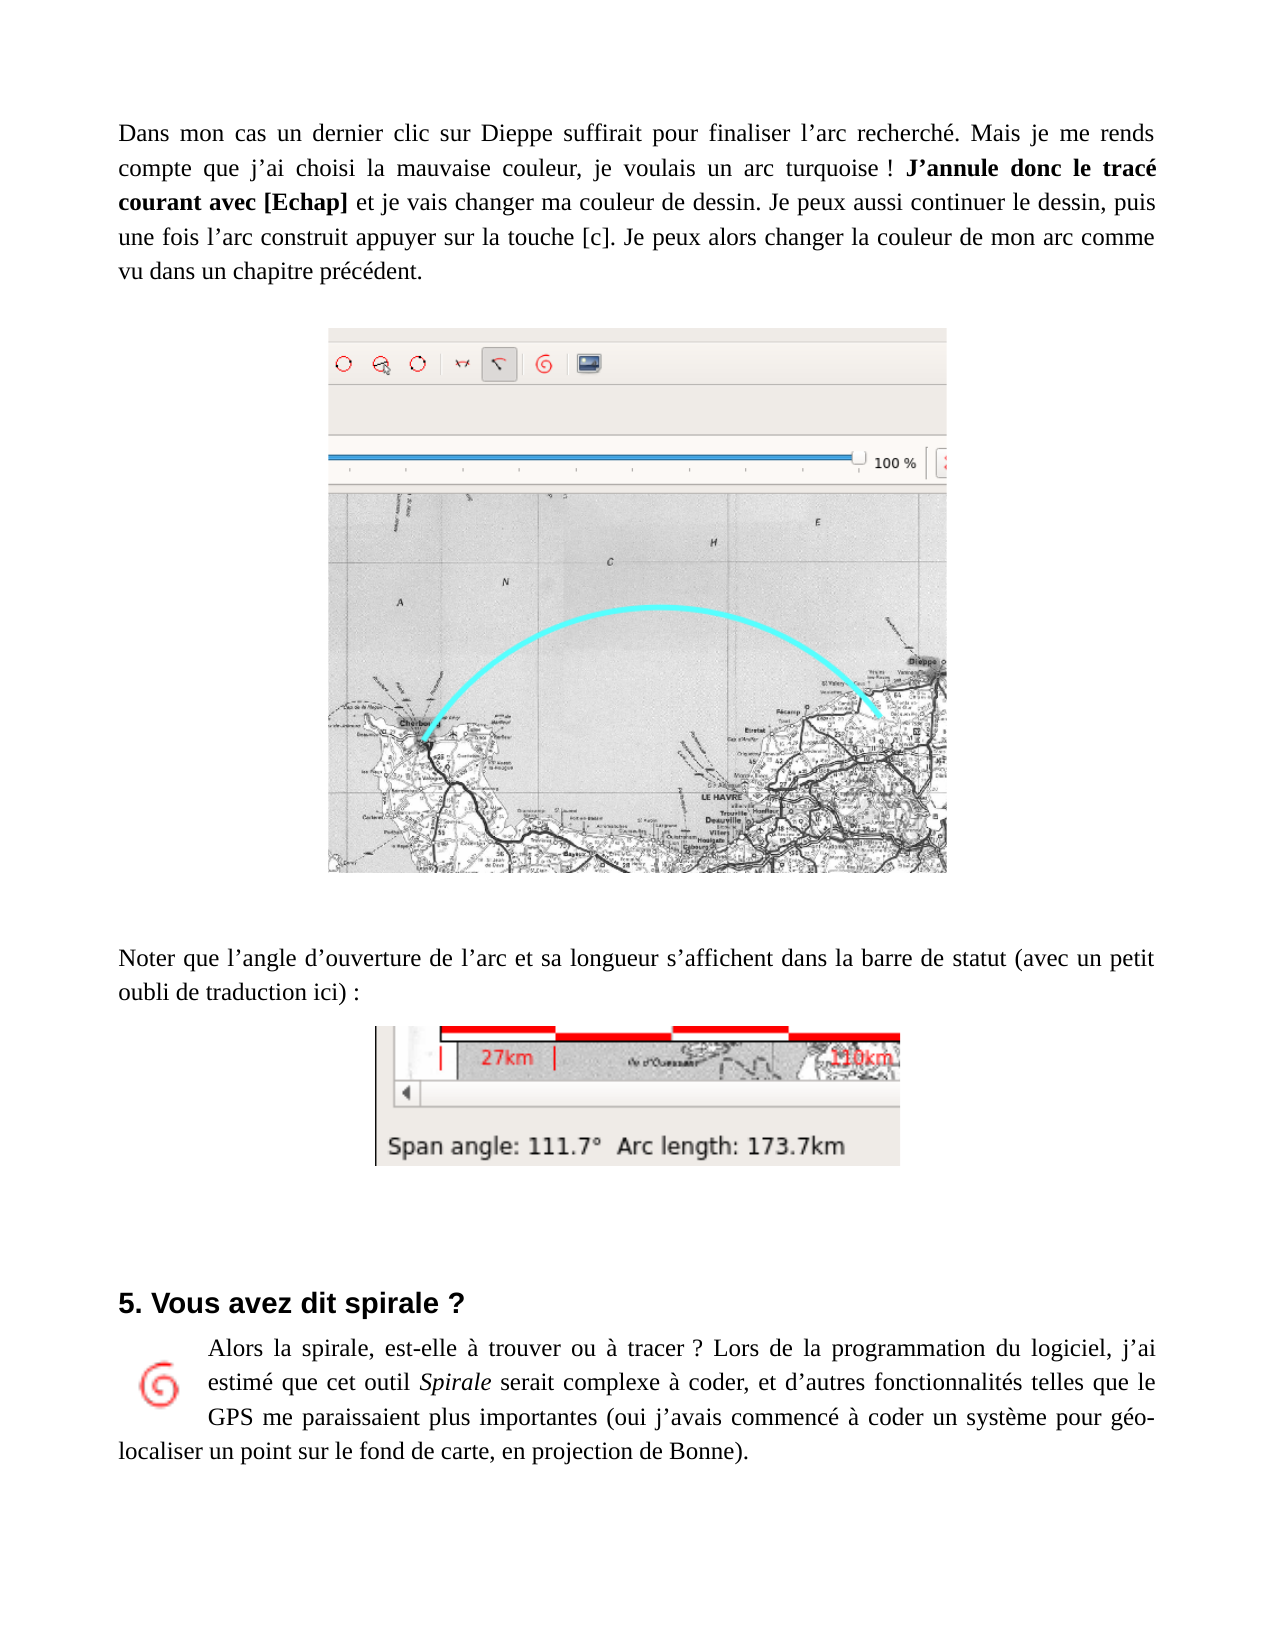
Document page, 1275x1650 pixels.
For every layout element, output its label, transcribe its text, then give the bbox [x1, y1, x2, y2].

picture [328, 328, 947, 873]
text Alors la spirale, est-elle à trouver ou à tracer ? Lors de la programmation du logiciel, j’ai estimé que cet outil Spirale serait complexe à coder, et d’autres fonctionnalités telles que le GPS me paraissaient plus importantes (oui j’avais commencé à coder un système pour géo-localiser un point sur le fond de carte, en projection de Bonne). [114, 1333, 1157, 1465]
text Noter que l’angle d’ouverture de l’arc et sa longueur s’affichent dans la barre de statut (avec un petit oubli de traduction ici) : [118, 943, 1157, 1006]
text Dans mon cas un dernier clic sur Dieppe suffirait pour finaliser l’arc recherché. Mais je me rends compte que j’ai choisi la mauvaise couleur, je voulais un arc turquoise ! J’annule donc le tracé courant avec [Echap] et je vais changer ma couleur de dessin. Je peux aussi continuer le dessin, puis une fois l’arc construit appuyer sur la touche [c]. Je peux alors changer la couleur de mon arc comme vu dans un chapitre précédent. [118, 118, 1157, 285]
picture [375, 1026, 901, 1166]
picture [132, 1356, 190, 1415]
subtitle 5. Vous avez dit spirale ? [118, 1286, 1157, 1320]
